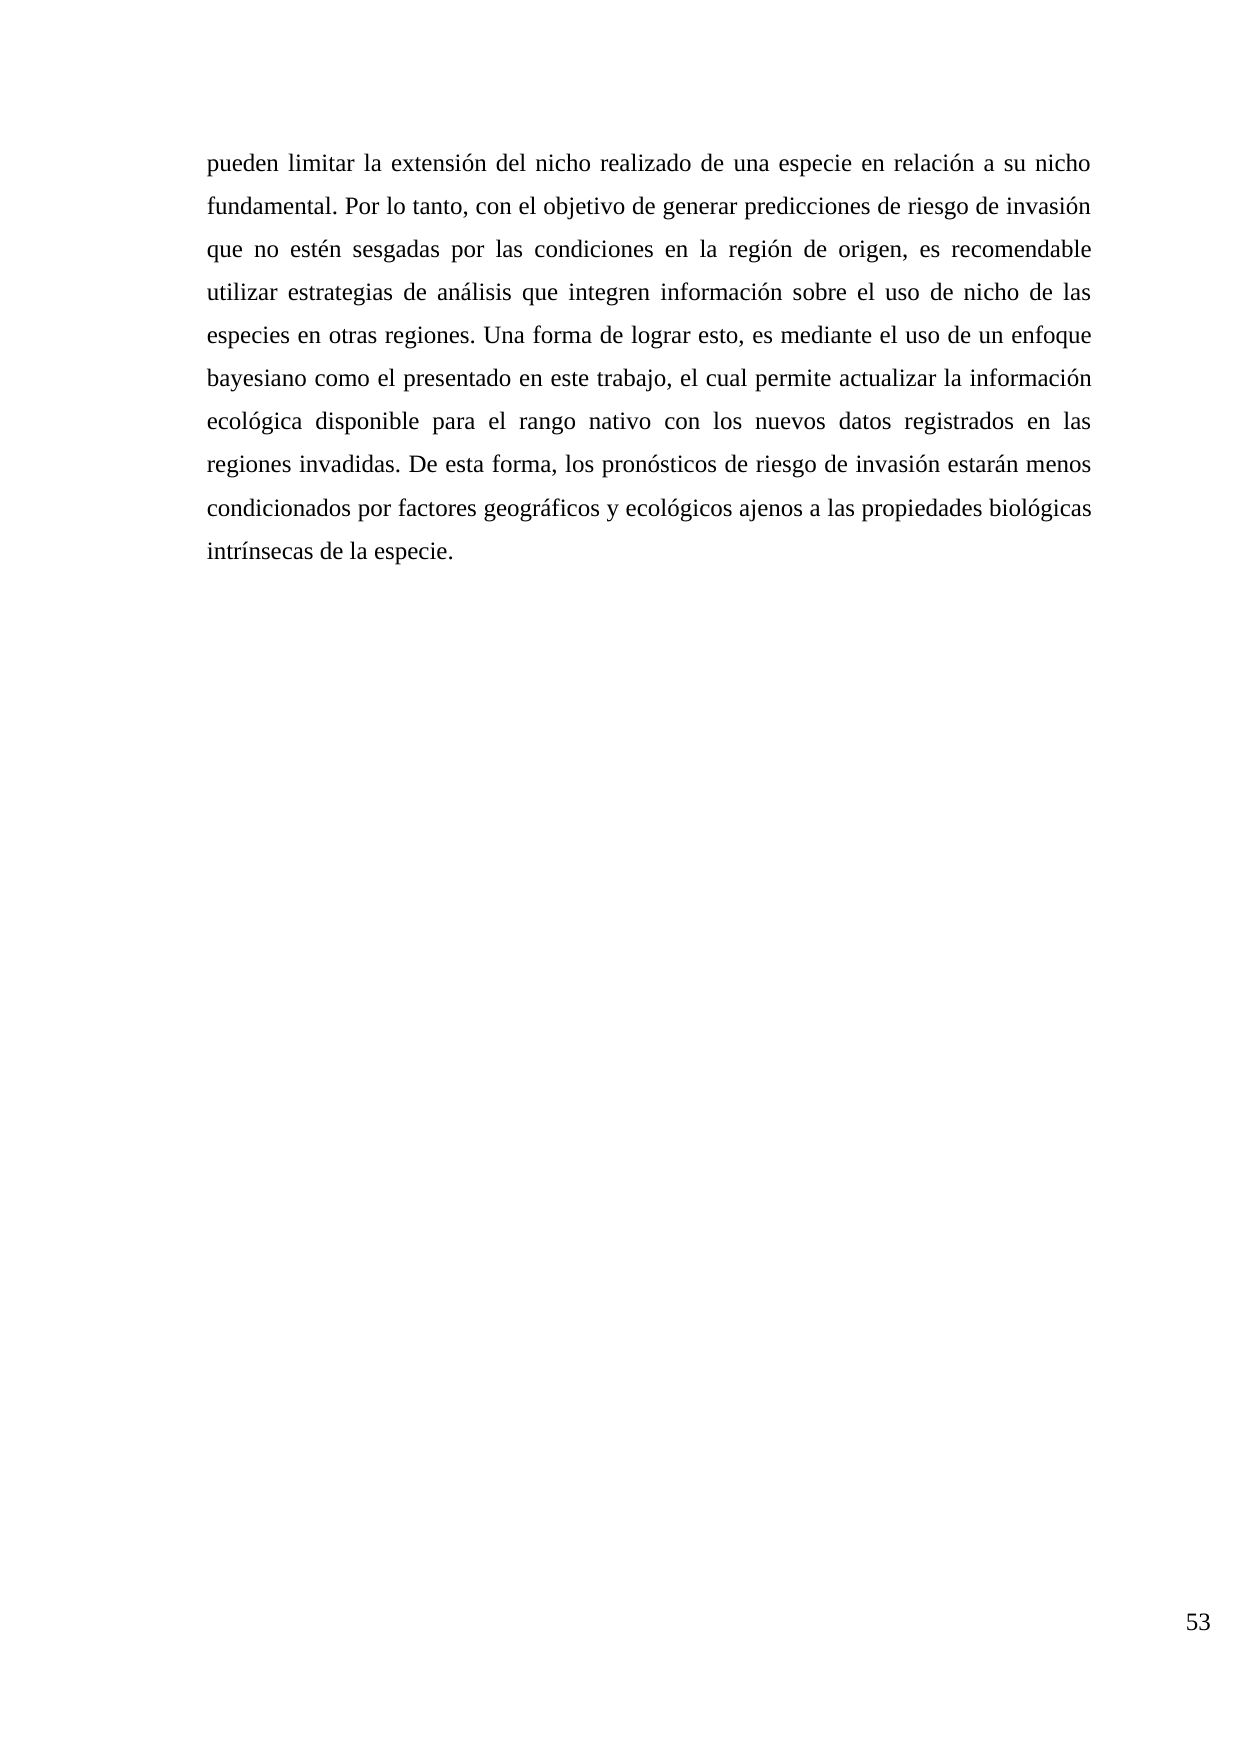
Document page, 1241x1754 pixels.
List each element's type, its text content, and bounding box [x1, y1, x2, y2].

text pueden limitar la extensión del nicho realizado de una especie en relación a su nicho fundamental. Por lo tanto, con el objetivo de generar predicciones de riesgo de invasión que no estén sesgadas por las condiciones en la región de origen, es recomendable utilizar estrategias de análisis que integren información sobre el uso de nicho de las especies en otras regiones. Una forma de lograr esto, es mediante el uso de un enfoque bayesiano como el presentado en este trabajo, el cual permite actualizar la información ecológica disponible para el rango nativo con los nuevos datos registrados en las regiones invadidas. De esta forma, los pronósticos de riesgo de invasión estarán menos condicionados por factores geográficos y ecológicos ajenos a las propiedades biológicas intrínsecas de la especie. [207, 148, 1093, 564]
